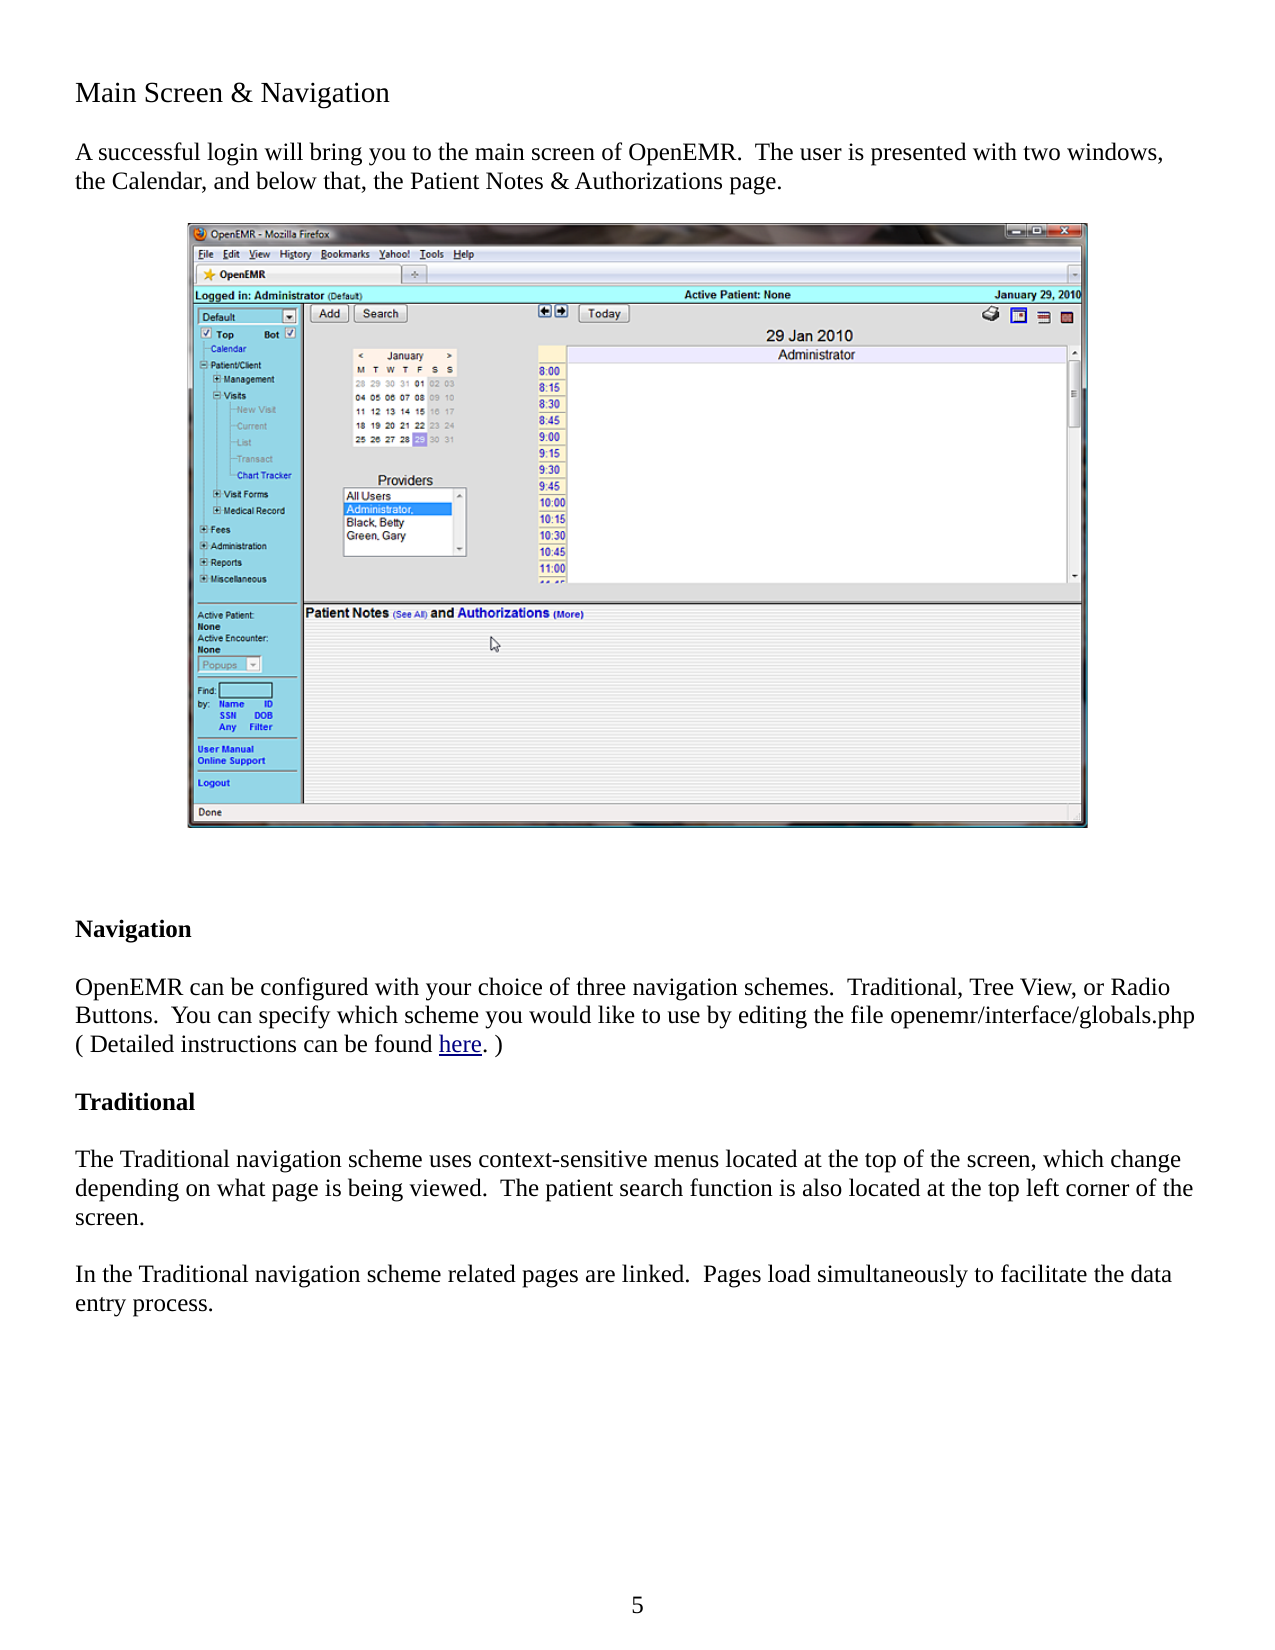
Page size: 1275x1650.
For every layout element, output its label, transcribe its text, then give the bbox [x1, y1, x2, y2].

text Navigation [75, 914, 1200, 943]
text OpenEMR can be configured with your choice of three navigation schemes. Traditional, Tree View, or Radio Buttons. You can specify which scheme you would like to use by editing the file openemr/interface/globals.php ( Detailed instructions can be found here. ) [75, 972, 1200, 1058]
text Main Screen & Navigation [75, 75, 1200, 108]
text In the Traditional navigation scheme related pages are linked. Pages load simultaneously to facilitate the data entry process. [75, 1259, 1200, 1317]
text Traditional [75, 1087, 1200, 1116]
picture [187, 223, 1088, 828]
text The Traditional navigation scheme uses context-sensitive menus located at the top of the screen, which change depending on what page is being viewed. The patient search function is also located at the top left corner of the screen. [75, 1144, 1200, 1231]
text A successful login will bring you to the main screen of OpenEMR. The user is presented with two windows, the Calendar, and below that, the Patient Notes & Authorizations page. [75, 137, 1200, 195]
